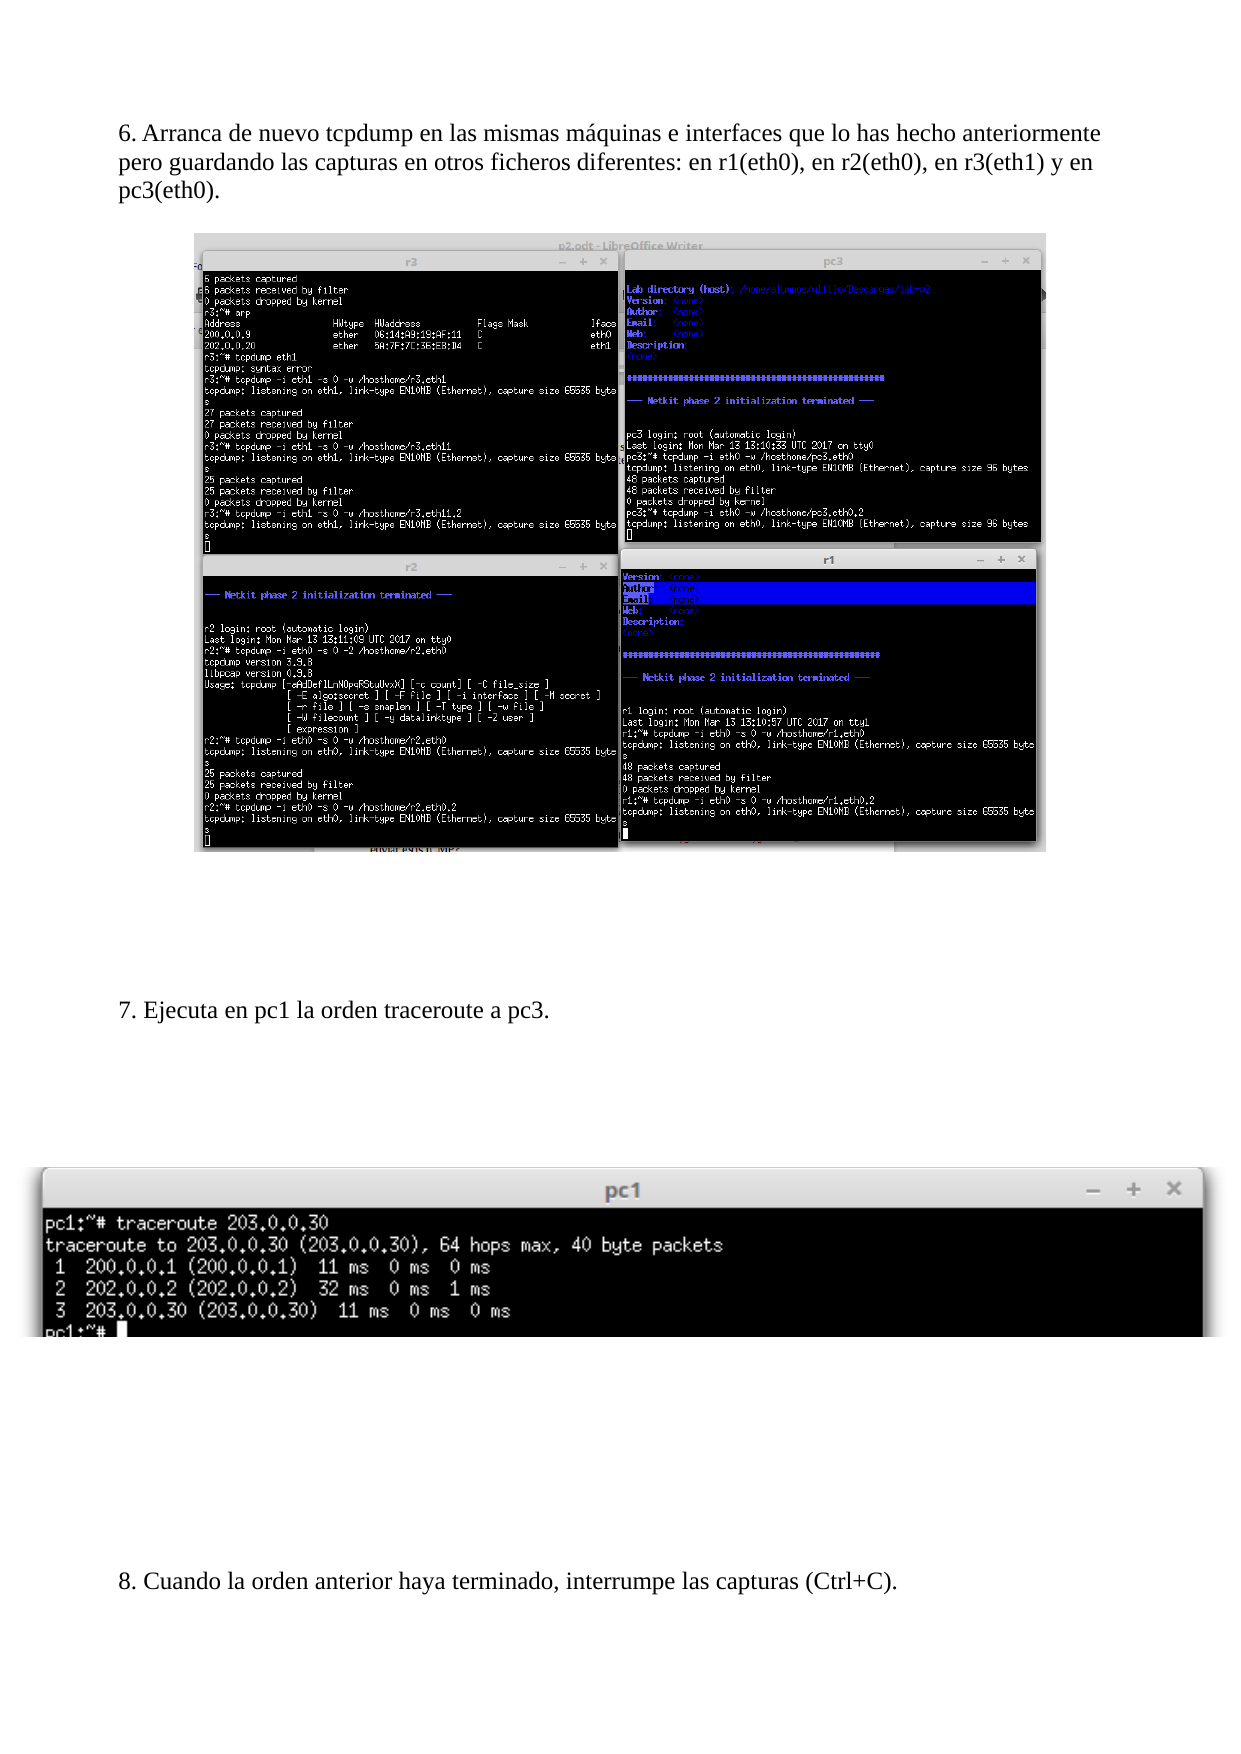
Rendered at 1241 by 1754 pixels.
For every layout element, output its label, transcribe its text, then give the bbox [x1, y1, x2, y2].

text 7. Ejecuta en pc1 la orden traceroute a pc3. [118, 995, 1122, 1024]
text 6. Arranca de nuevo tcpdump en las mismas máquinas e interfaces que lo has hecho anteriormente pero guardando las capturas en otros ficheros diferentes: en r1(eth0), en r2(eth0), en r3(eth1) y en pc3(eth0). [118, 118, 1122, 204]
text 8. Cuando la orden anterior haya terminado, interrumpe las capturas (Ctrl+C). [118, 1566, 1122, 1595]
picture [0, 1171, 1241, 1337]
picture [194, 233, 1047, 852]
